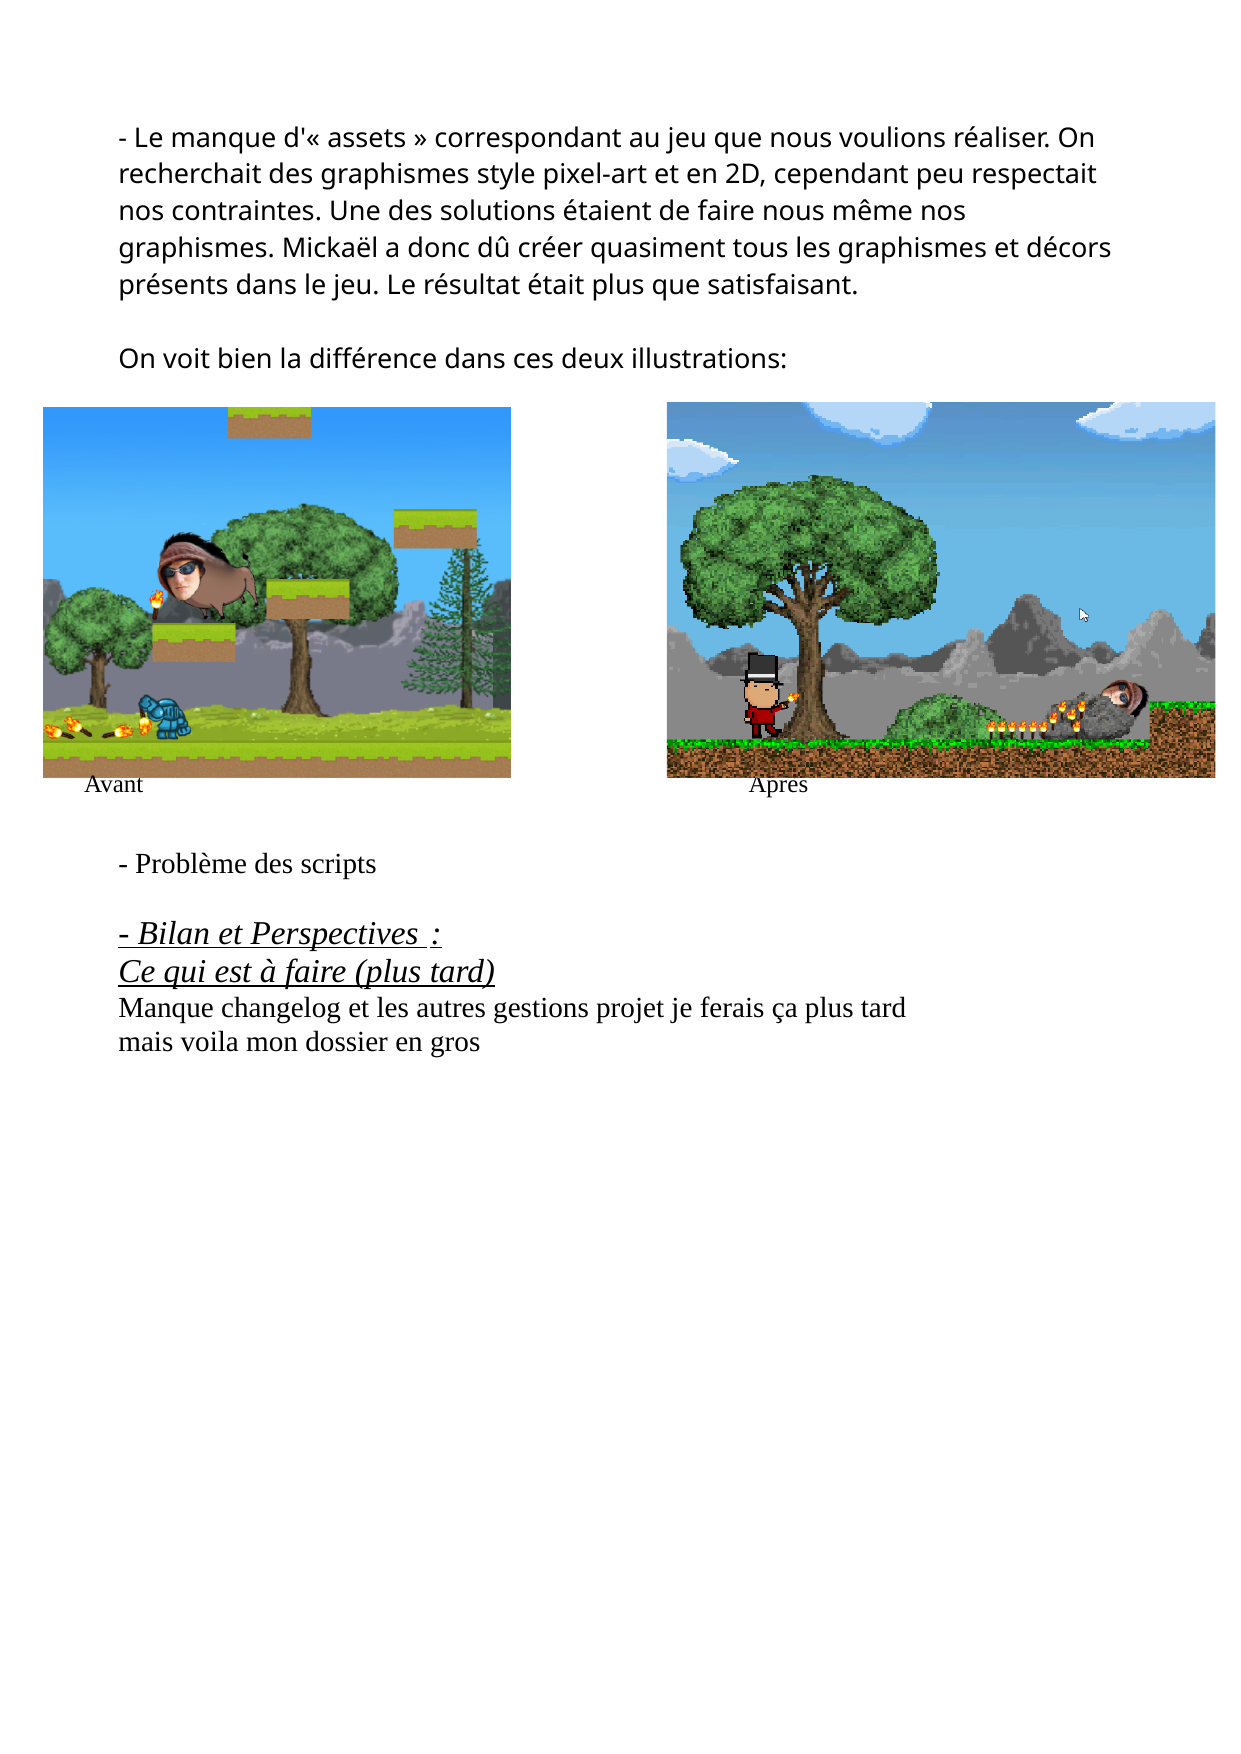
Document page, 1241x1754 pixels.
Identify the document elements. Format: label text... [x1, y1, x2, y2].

text Ce qui est à faire (plus tard) [118, 952, 1122, 990]
text - Bilan et Perspectives : [118, 913, 1122, 952]
text Manque changelog et les autres gestions projet je ferais ça plus tard [118, 990, 1122, 1024]
text On voit bien la différence dans ces deux illustrations: [118, 339, 1122, 376]
picture [666, 402, 1216, 778]
text - Le manque d'« assets » correspondant au jeu que nous voulions réaliser. On recherchait des graphismes style pixel-art et en 2D, cependant peu respectait nos contraintes. Une des solutions étaient de faire nous même nos graphismes. Mickaël a donc dû créer quasiment tous les graphismes et décors présents dans le jeu. Le résultat était plus que satisfaisant. [118, 118, 1122, 302]
text - Problème des scripts [118, 846, 1122, 880]
picture [43, 407, 511, 778]
text mais voila mon dossier en gros [118, 1024, 1122, 1057]
